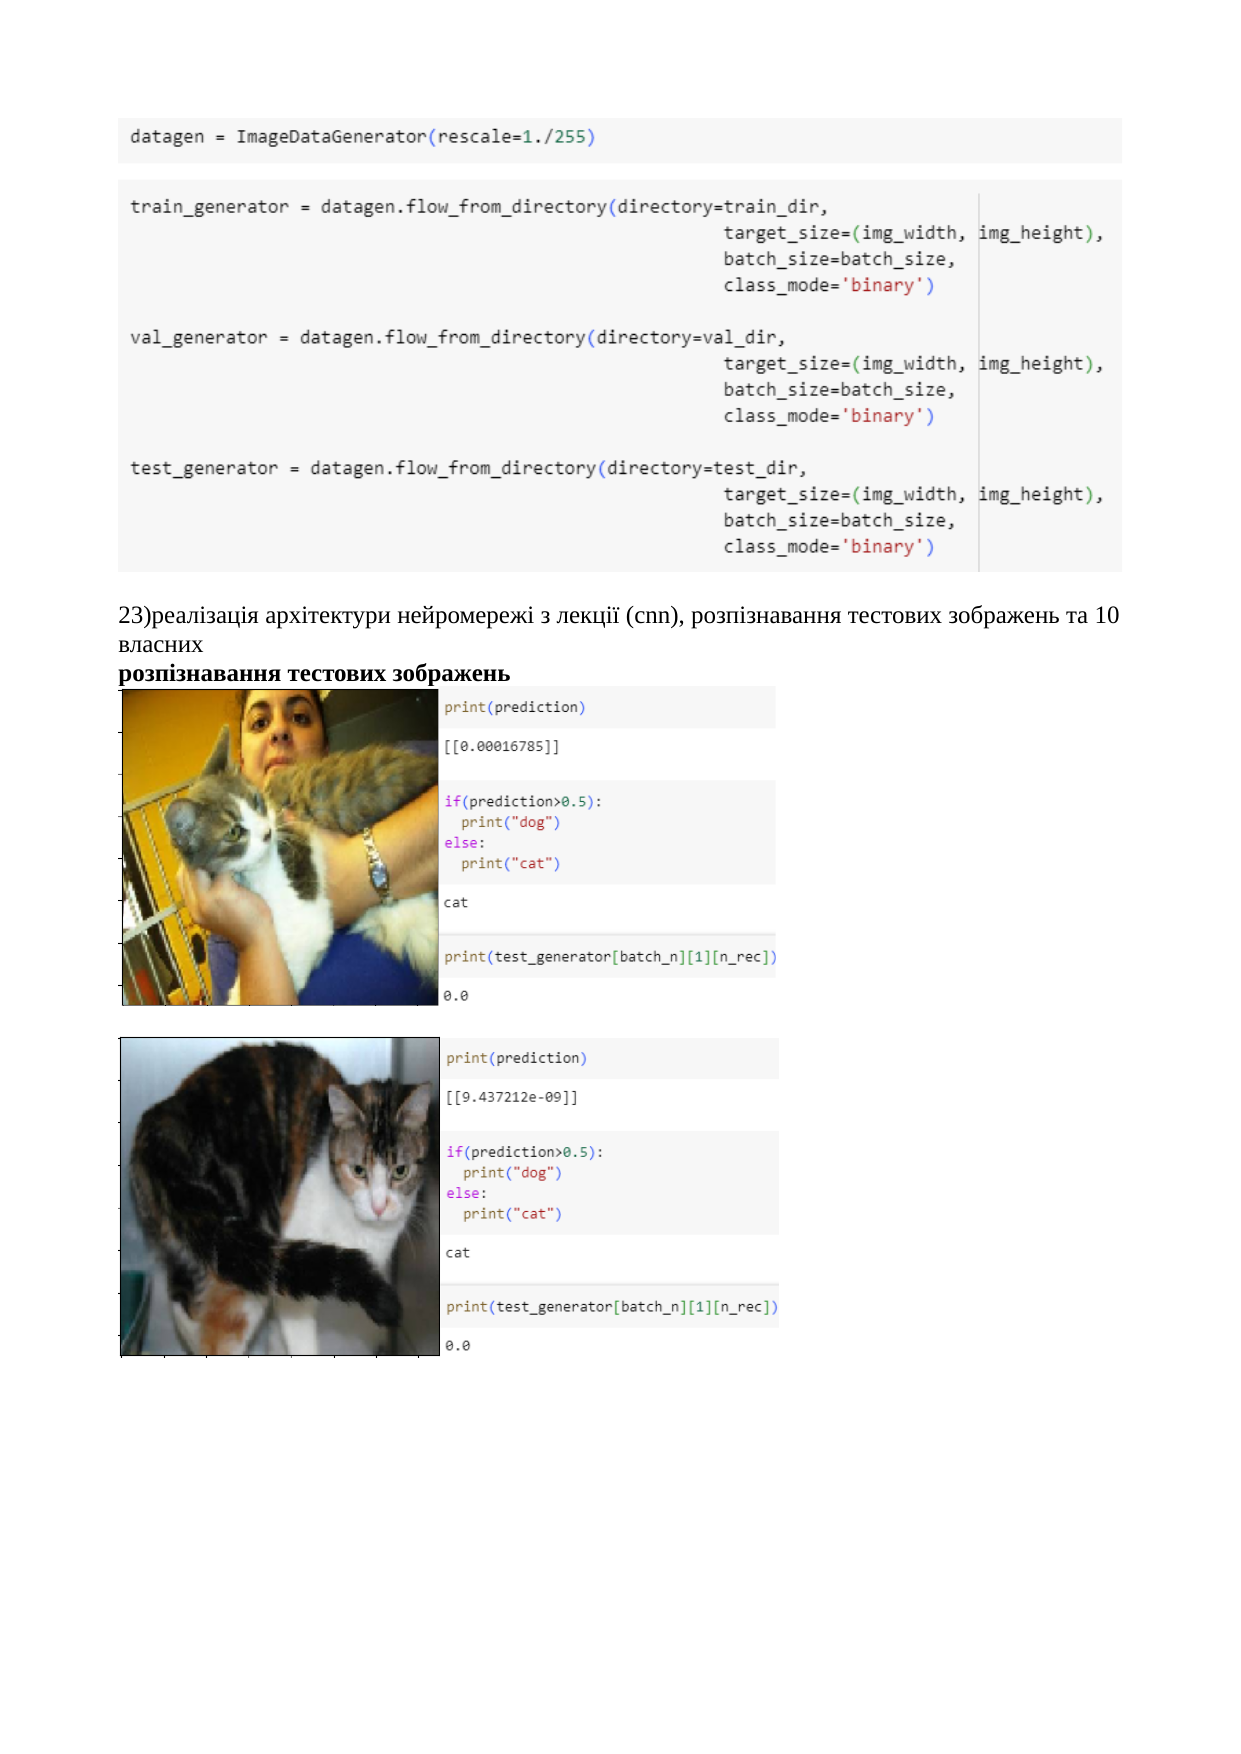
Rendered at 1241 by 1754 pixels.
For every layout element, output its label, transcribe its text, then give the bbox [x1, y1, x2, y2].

picture [118, 1034, 779, 1358]
picture [118, 118, 1123, 572]
text 23)реалізація архітектури нейромережі з лекції (cnn), розпізнавання тестових зображень та 10 власних [118, 601, 1122, 658]
picture [118, 686, 776, 1006]
text розпізнавання тестових зображень [118, 658, 1122, 687]
